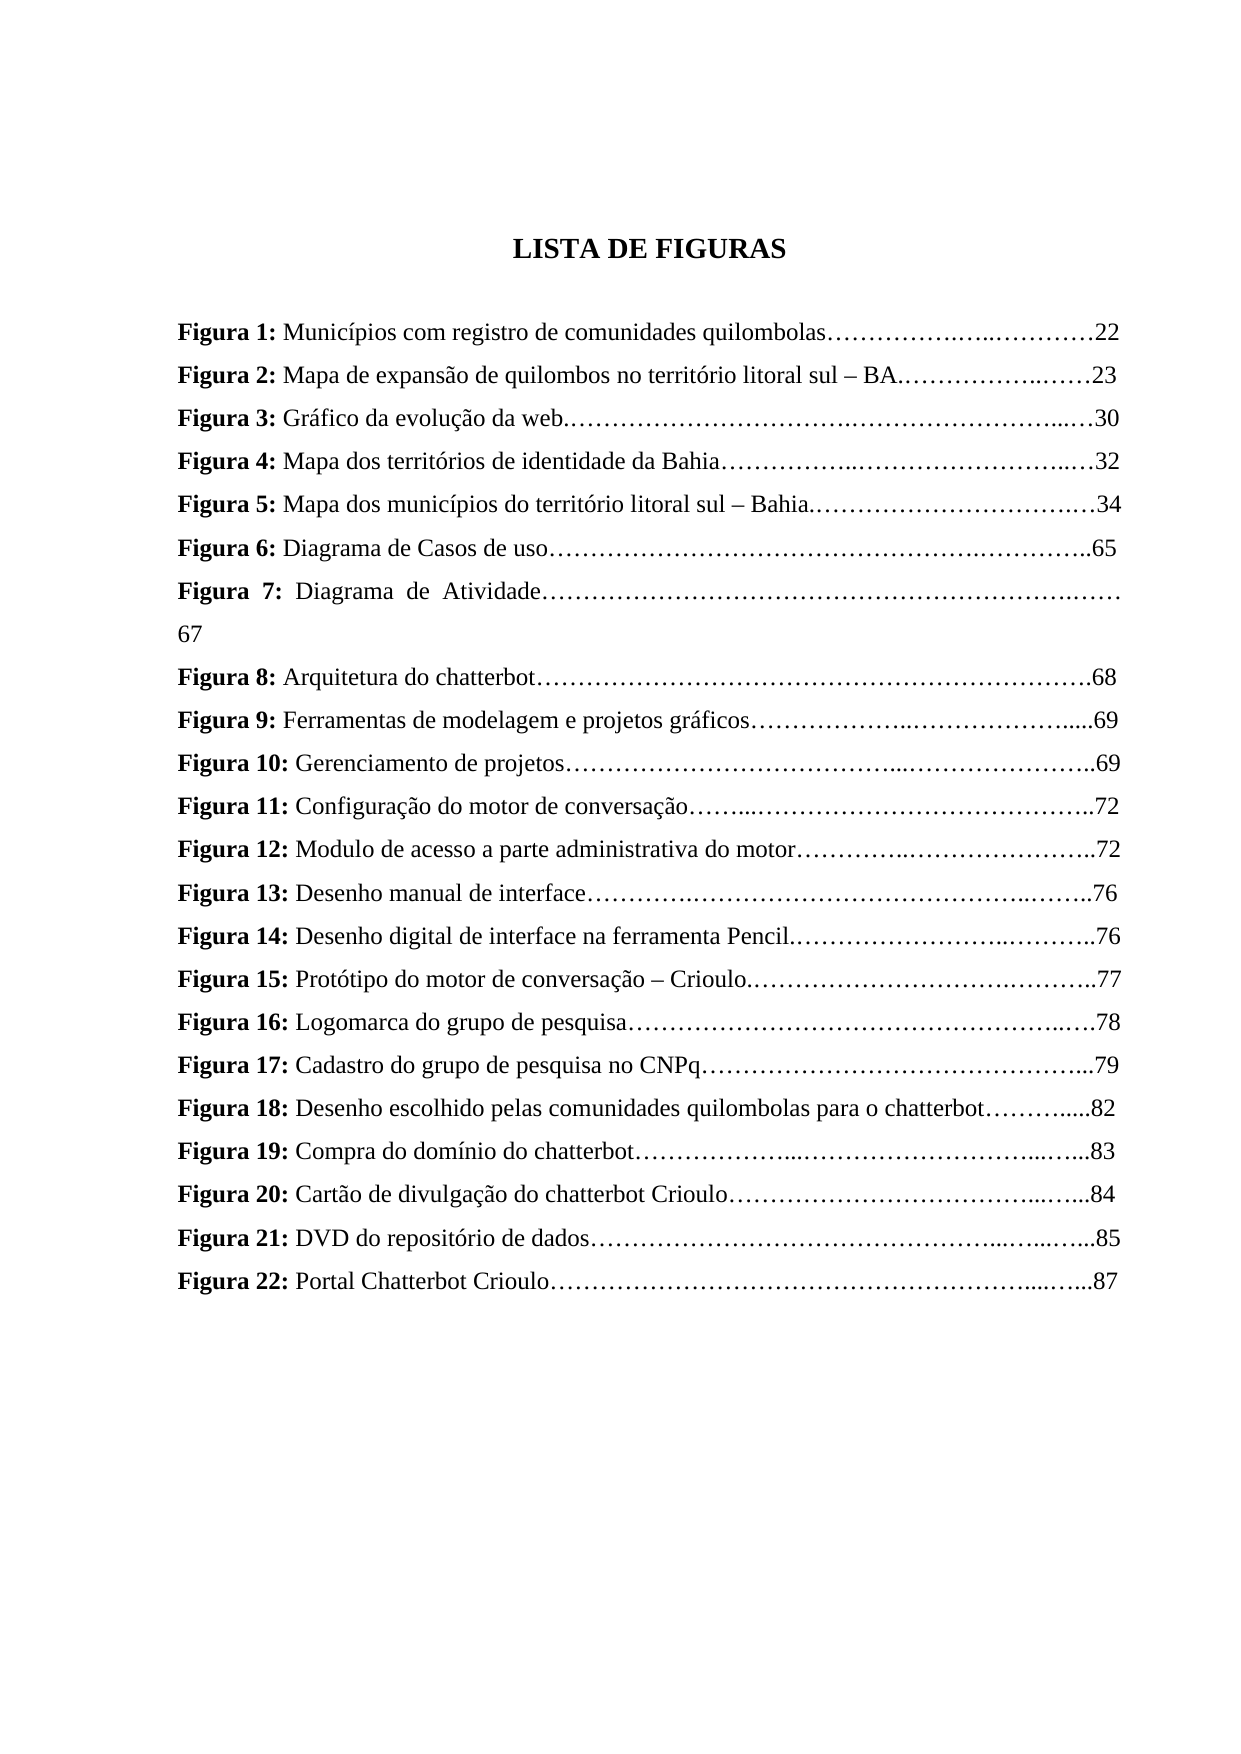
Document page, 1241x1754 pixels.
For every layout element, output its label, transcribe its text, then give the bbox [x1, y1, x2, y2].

text Figura 20: Cartão de divulgação do chatterbot Crioulo………………………………...…...84 [177, 1179, 1122, 1208]
text Figura 5: Mapa dos municípios do território litoral sul – Bahia.………………………….…34 [177, 489, 1122, 518]
text Figura 14: Desenho digital de interface na ferramenta Pencil.……………………..………..76 [177, 921, 1122, 949]
text LISTA DE FIGURAS [177, 231, 1122, 264]
text Figura 1: Municípios com registro de comunidades quilombolas…………….…..…………22 [177, 317, 1122, 346]
text Figura 17: Cadastro do grupo de pesquisa no CNPq………………………………………...79 [177, 1050, 1122, 1079]
text Figura 13: Desenho manual de interface………….…………………………………..……..76 [177, 878, 1122, 906]
text Figura 8: Arquitetura do chatterbot………………………………………………………….68 [177, 662, 1122, 691]
text Figura 16: Logomarca do grupo de pesquisa……………………………………………..….78 [177, 1007, 1122, 1036]
text Figura 3: Gráfico da evolução da web.…………………………….……………………...…30 [177, 403, 1122, 432]
text Figura 2: Mapa de expansão de quilombos no território litoral sul – BA.……………..……23 [177, 360, 1122, 389]
text Figura 21: DVD do repositório de dados…………………………………………...…...…...85 [177, 1223, 1122, 1251]
text Figura 18: Desenho escolhido pelas comunidades quilombolas para o chatterbot……….....82 [177, 1093, 1122, 1122]
text Figura 10: Gerenciamento de projetos…………………………………...…………………..69 [177, 748, 1122, 777]
text Figura 15: Protótipo do motor de conversação – Crioulo.………………………….………..77 [177, 964, 1122, 993]
text Figura 22: Portal Chatterbot Crioulo…………………………………………………....…...87 [177, 1266, 1122, 1294]
text Figura 6: Diagrama de Casos de uso…………………………………………….…………..65 [177, 533, 1122, 561]
text Figura 12: Modulo de acesso a parte administrativa do motor…………..…………………..72 [177, 834, 1122, 863]
text Figura 4: Mapa dos territórios de identidade da Bahia……………..……………………..…32 [177, 446, 1122, 475]
text Figura 19: Compra do domínio do chatterbot………………...………………………...…...83 [177, 1136, 1122, 1165]
text Figura 7: Diagrama de Atividade……………………………………………………….……67 [177, 576, 1122, 648]
text Figura 9: Ferramentas de modelagem e projetos gráficos………………..……………….....69 [177, 705, 1122, 734]
text Figura 11: Configuração do motor de conversação……...…………………………………..72 [177, 791, 1122, 820]
